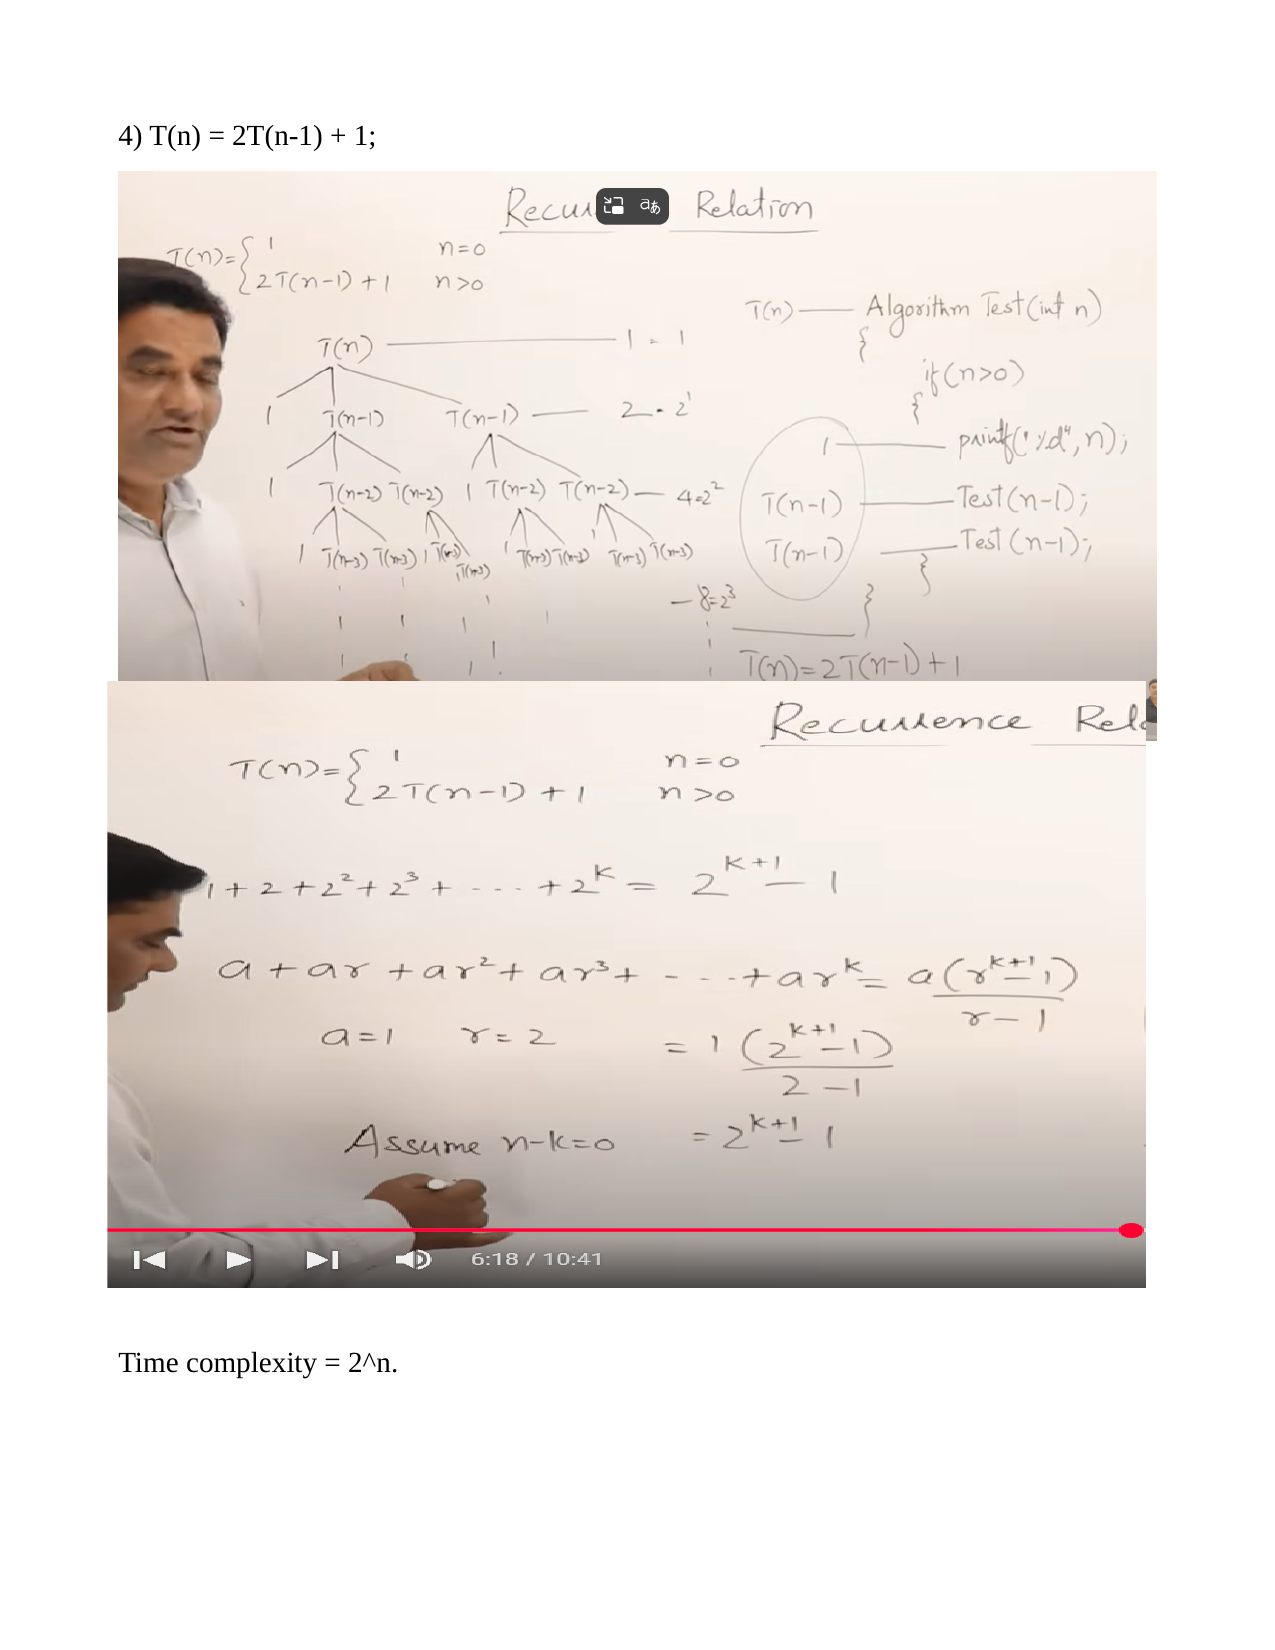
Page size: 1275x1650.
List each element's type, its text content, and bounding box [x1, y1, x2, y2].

text 4) T(n) = 2T(n-1) + 1; [118, 118, 1157, 152]
text Time complexity = 2^n. [118, 1345, 1157, 1379]
picture [107, 171, 1157, 1292]
